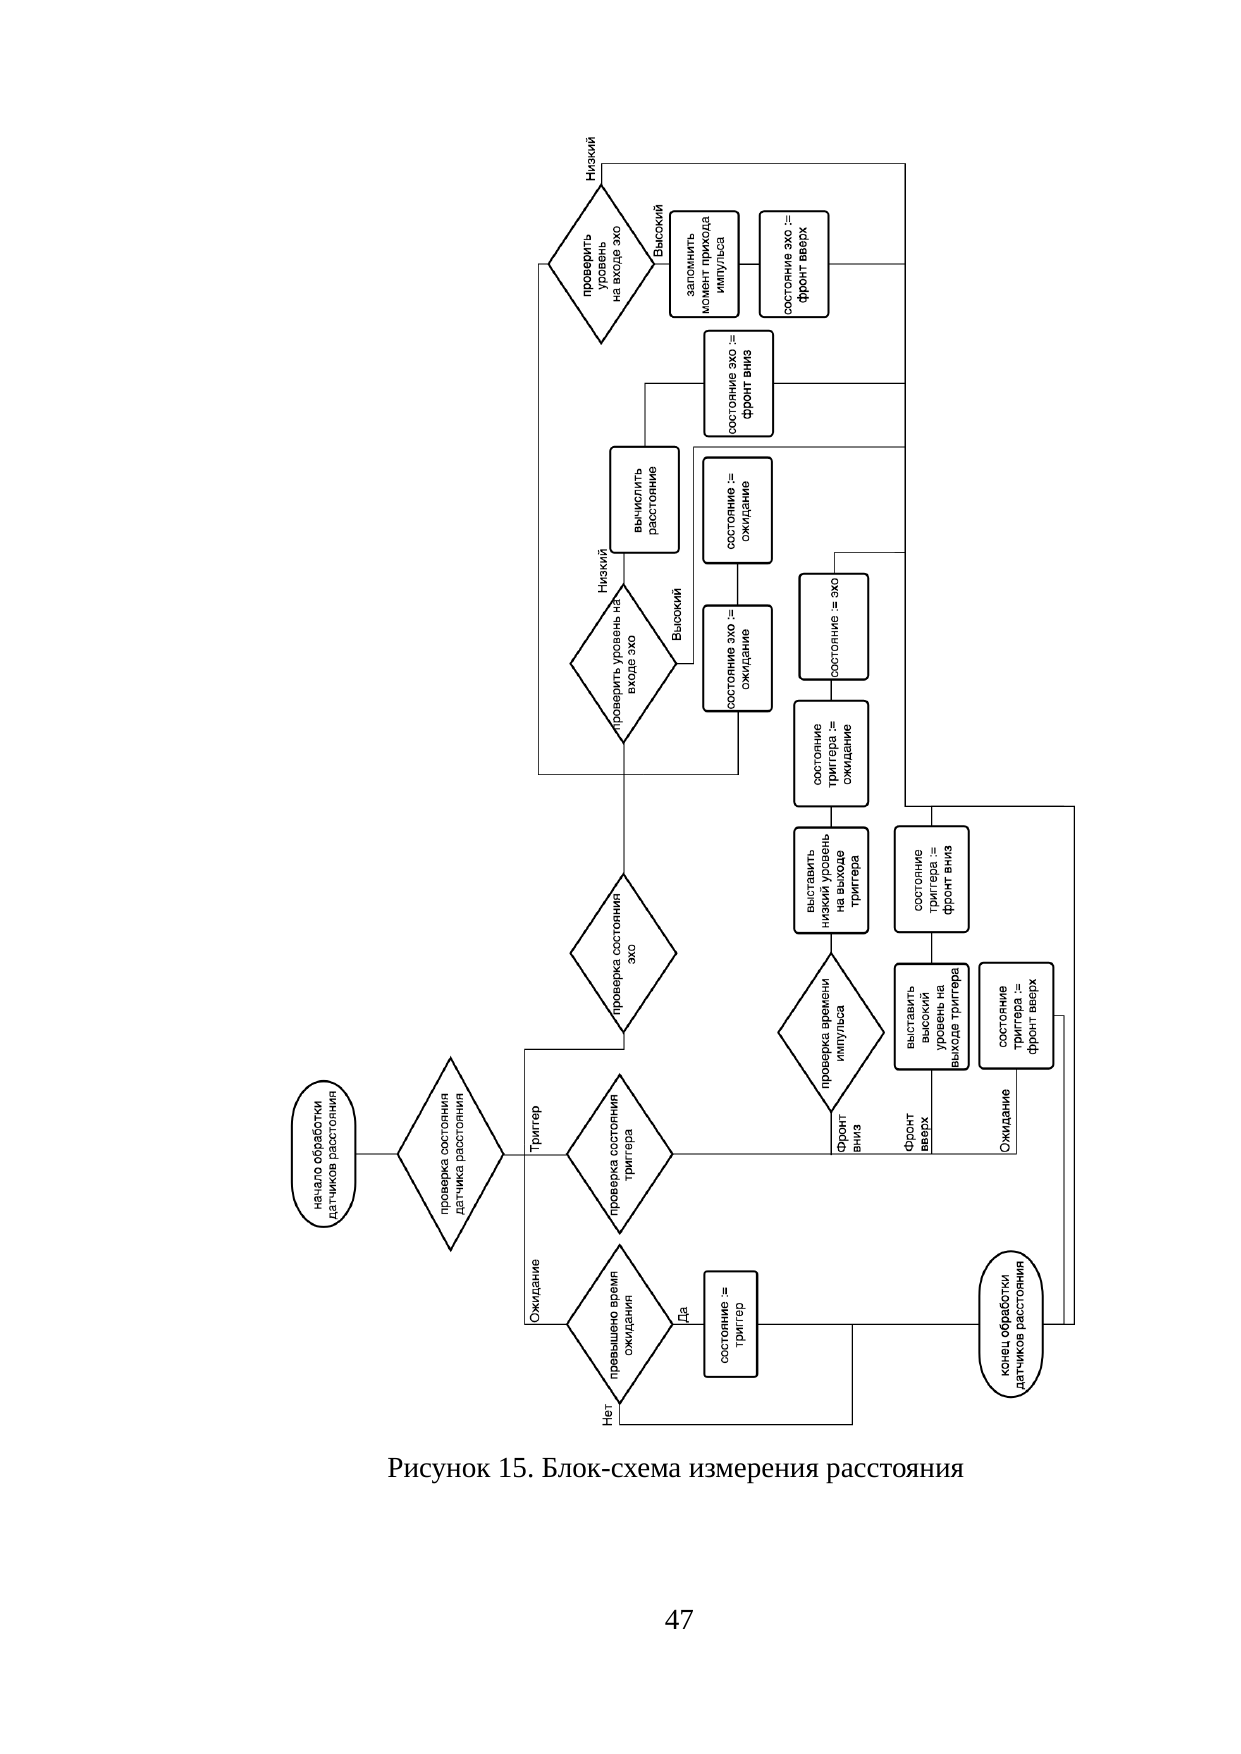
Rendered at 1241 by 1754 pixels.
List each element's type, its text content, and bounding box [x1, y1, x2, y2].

picture [290, 118, 1076, 1428]
text Рисунок 15. Блок-схема измерения расстояния [177, 118, 1181, 1484]
